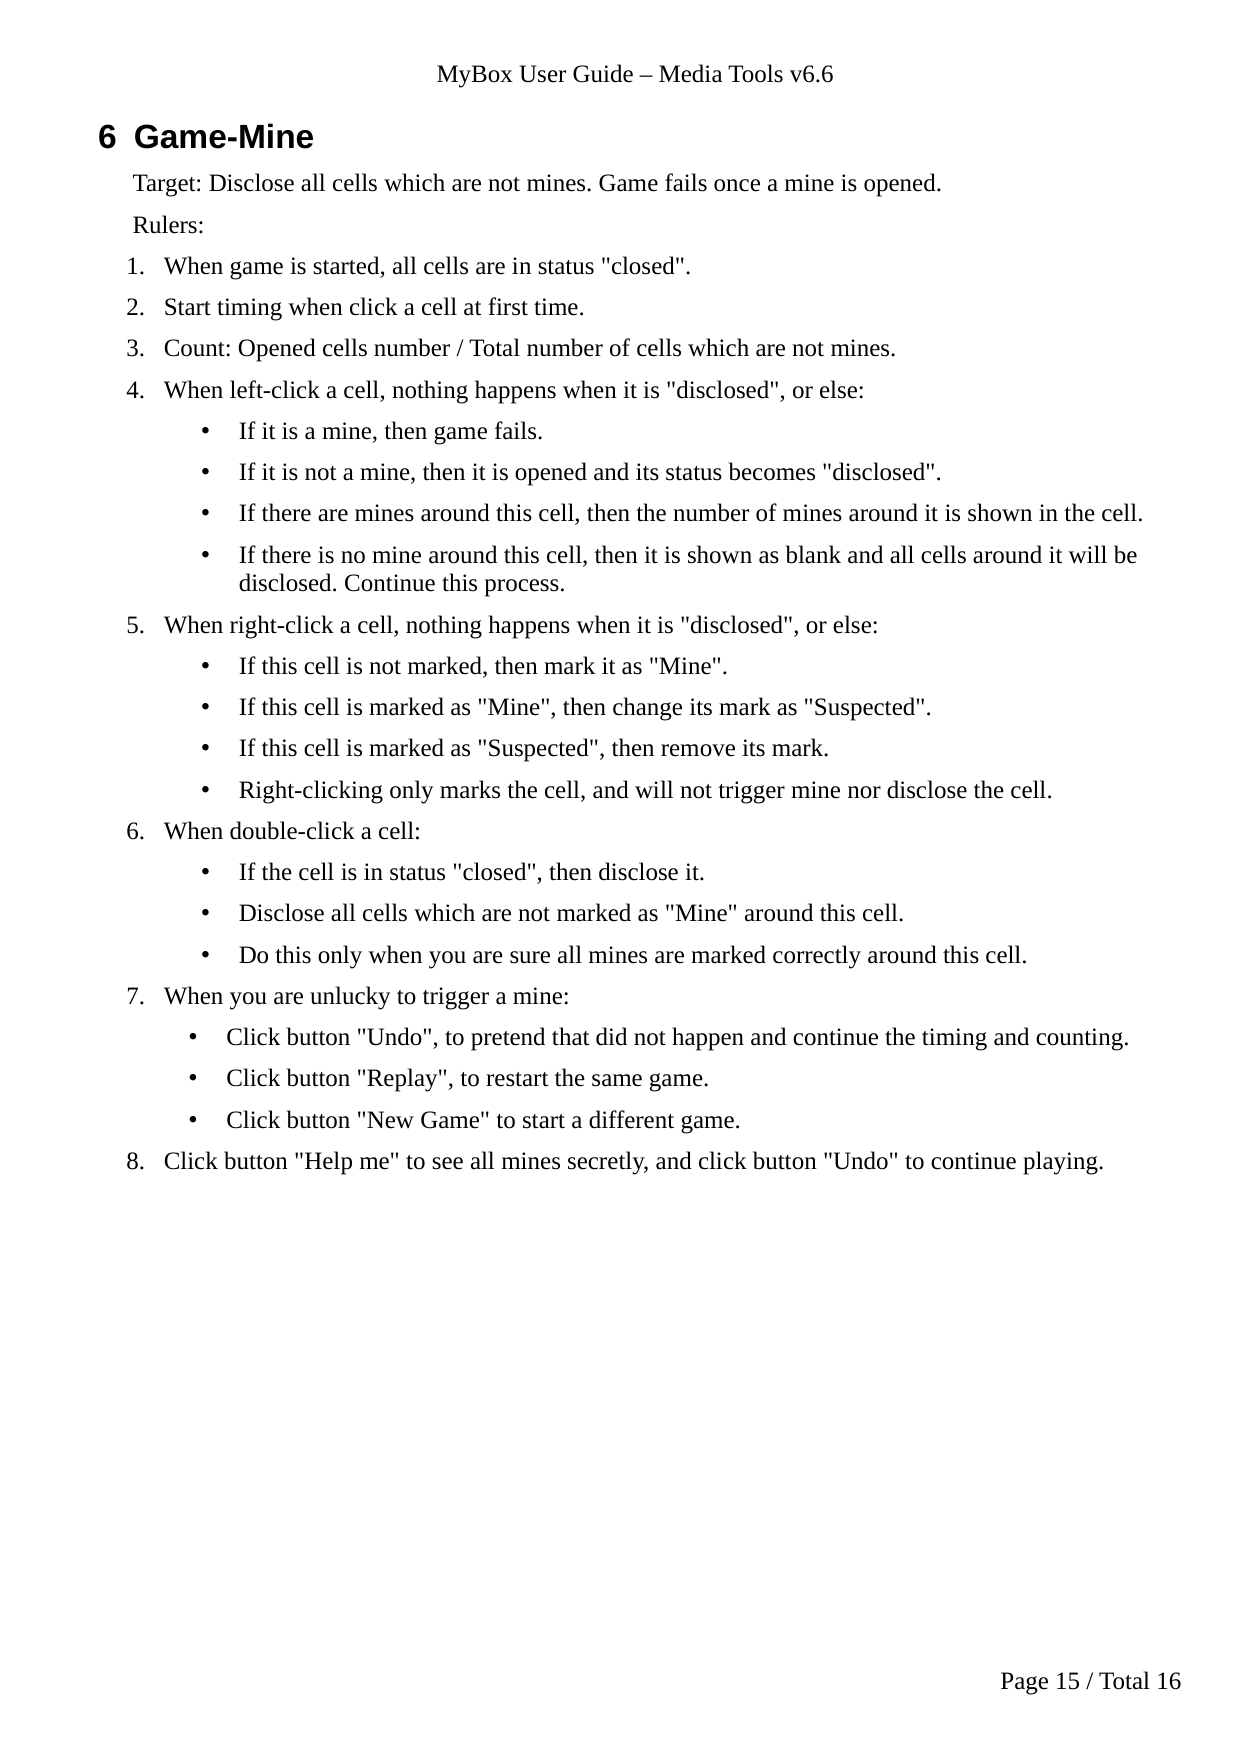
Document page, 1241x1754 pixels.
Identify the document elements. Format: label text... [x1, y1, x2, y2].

list If this cell is marked as "Mine", then change its mark as "Suspected". [201, 692, 1181, 721]
list Click button "Undo", to pretend that did not happen and continue the timing and counting. [188, 1022, 1181, 1051]
text Target: Disclose all cells which are not mines. Game fails once a mine is opened. [88, 168, 1181, 197]
list When right-click a cell, nothing happens when it is "disclosed", or else: [126, 610, 1181, 638]
list When double-click a cell: [126, 816, 1181, 845]
text Rulers: [88, 210, 1181, 238]
list If it is a mine, then game fails. [201, 416, 1181, 445]
list If this cell is not marked, then mark it as "Mine". [201, 651, 1181, 680]
list When you are unlucky to trigger a mine: [126, 981, 1181, 1010]
list Click button "New Game" to start a different game. [188, 1105, 1181, 1133]
list When left-click a cell, nothing happens when it is "disclosed", or else: [126, 375, 1181, 403]
list Click button "Replay", to restart the same game. [188, 1063, 1181, 1092]
subtitle Game-Mine [88, 117, 1181, 156]
list When game is started, all cells are in status "closed". [126, 251, 1181, 280]
list Disclose all cells which are not marked as "Mine" around this cell. [201, 898, 1181, 927]
list Right-clicking only marks the cell, and will not trigger mine nor disclose the cell. [201, 775, 1181, 803]
list Click button "Help me" to see all mines secretly, and click button "Undo" to continue playing. [126, 1146, 1181, 1175]
list If this cell is marked as "Suspected", then remove its mark. [201, 733, 1181, 762]
list If there is no mine around this cell, then it is shown as blank and all cells around it will be disclosed. Continue this process. [201, 540, 1181, 597]
list If the cell is in status "closed", then disclose it. [201, 857, 1181, 886]
list If it is not a mine, then it is opened and its status becomes "disclosed". [201, 457, 1181, 486]
list If there are mines around this cell, then the number of mines around it is shown in the cell. [201, 498, 1181, 527]
list Do this only when you are sure all mines are marked correctly around this cell. [201, 940, 1181, 968]
list Count: Opened cells number / Total number of cells which are not mines. [126, 333, 1181, 362]
list Start timing when click a cell at first time. [126, 292, 1181, 321]
